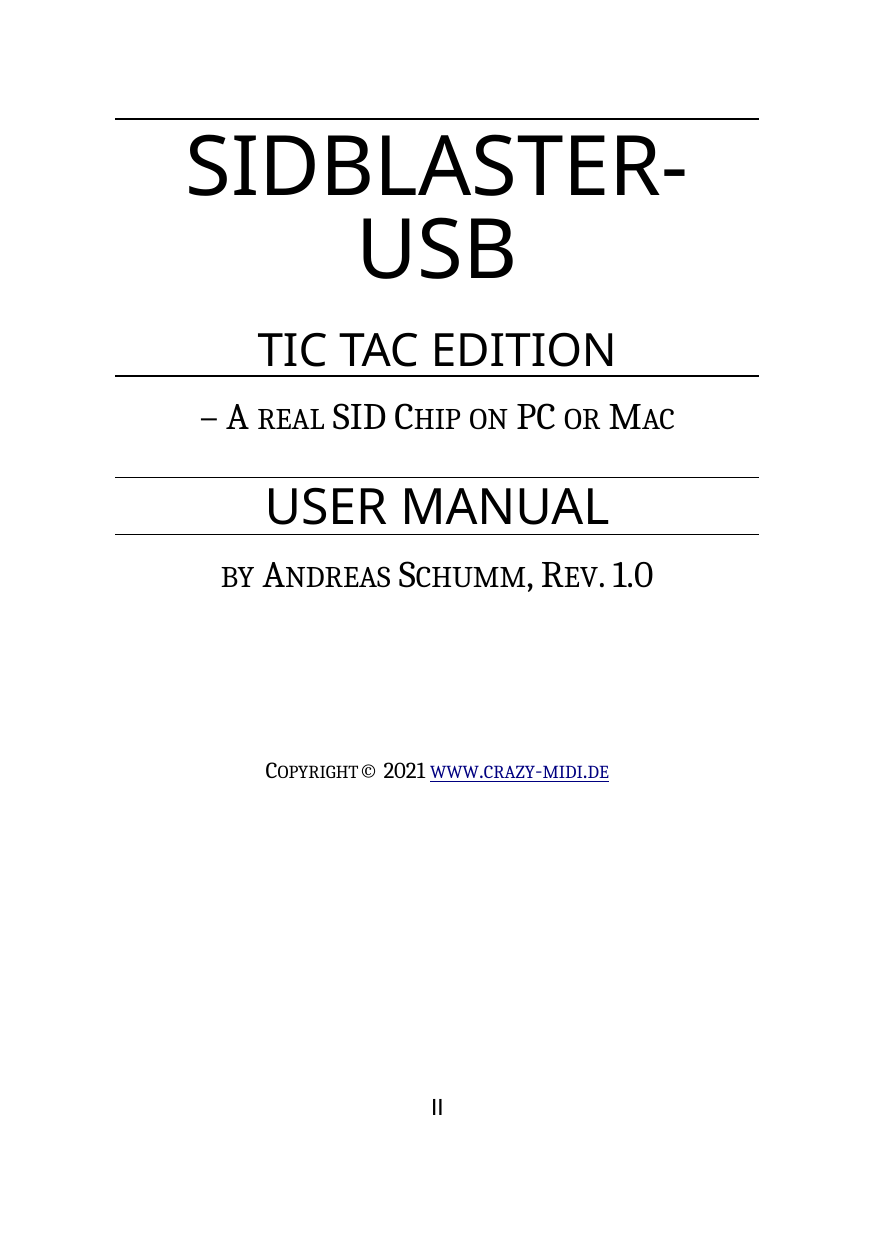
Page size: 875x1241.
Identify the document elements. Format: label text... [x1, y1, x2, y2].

title user manual [115, 478, 759, 534]
title SIDBlaster-USB [115, 120, 759, 289]
title Tic Tac Edition [115, 322, 759, 375]
subtitle by Andreas Schumm, Rev. 1.0 [118, 554, 756, 597]
subtitle – A real SID Chip on PC or Mac [118, 396, 756, 439]
subtitle Copyright© 2021 www.crazy-midi.de [118, 758, 756, 784]
